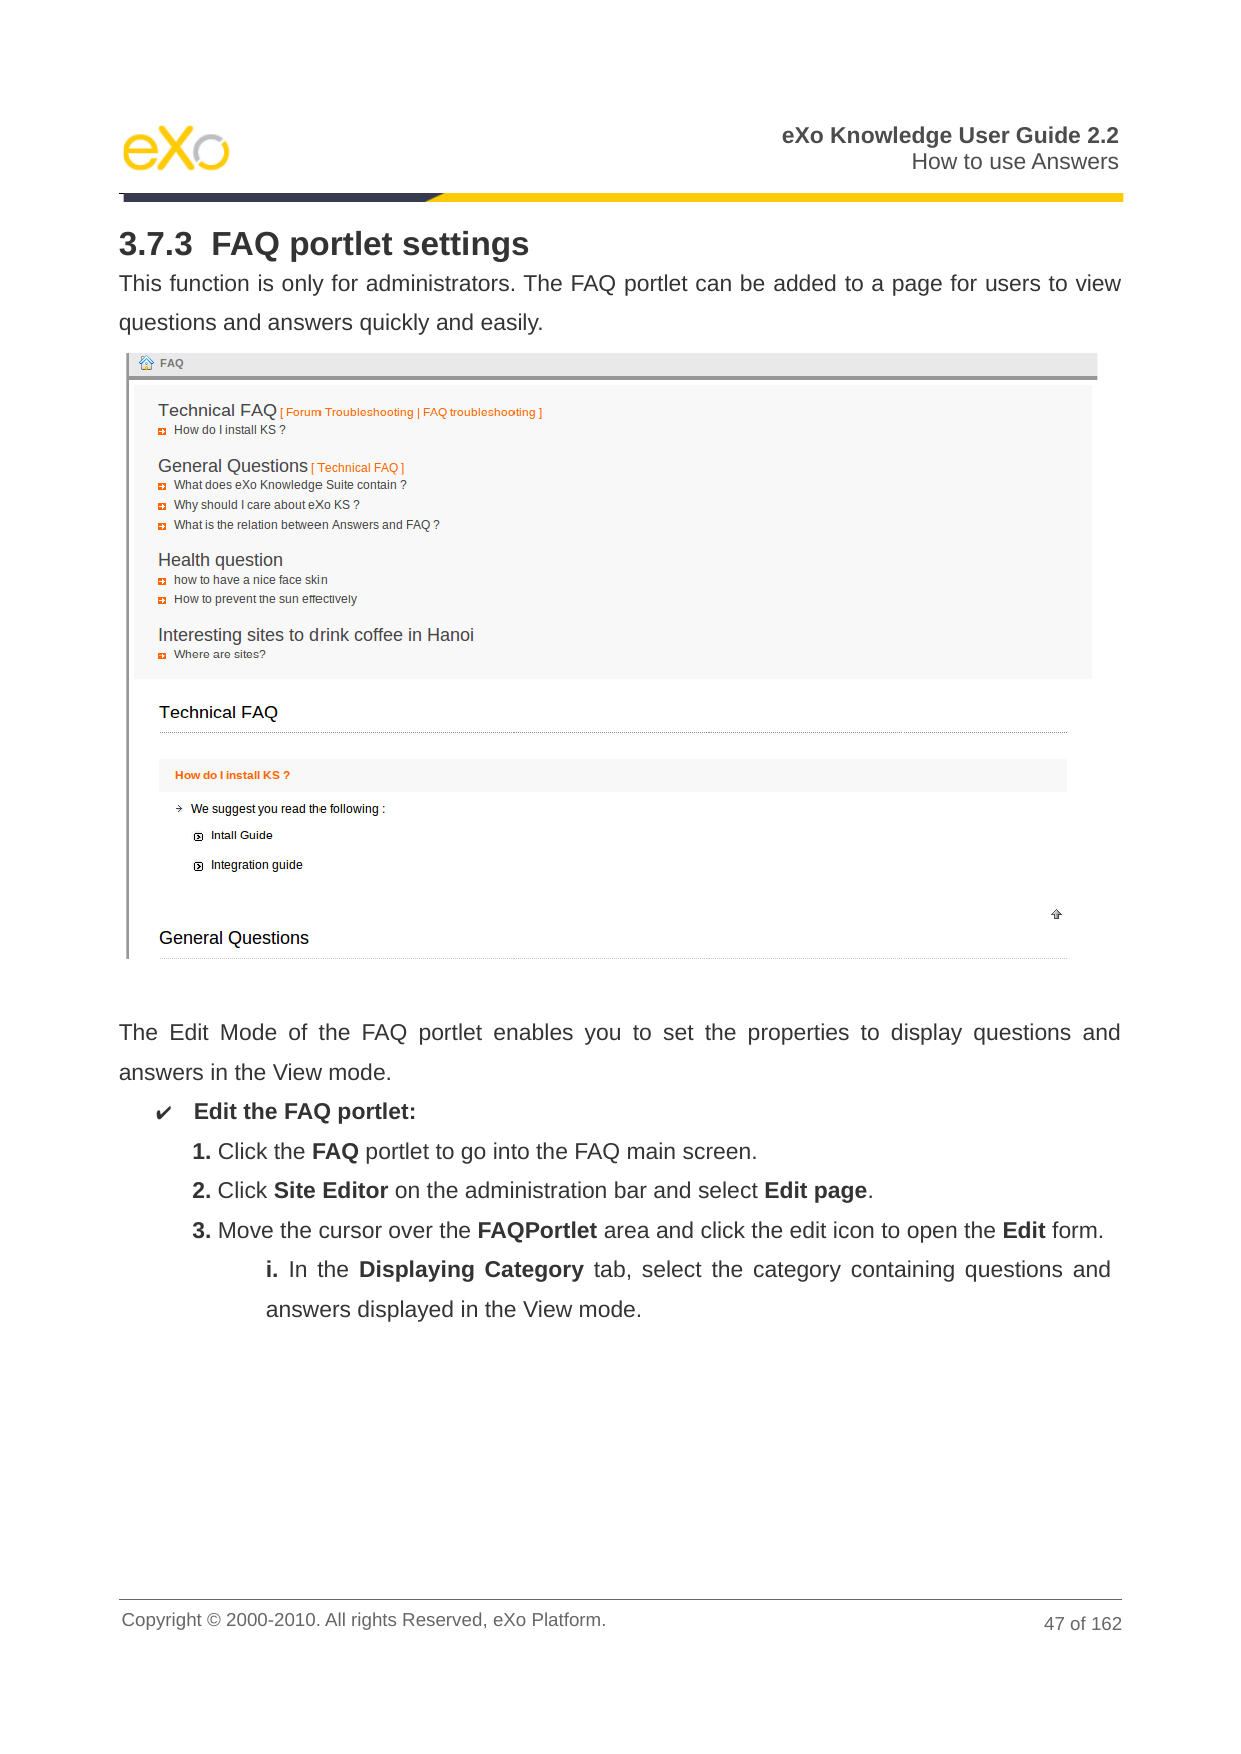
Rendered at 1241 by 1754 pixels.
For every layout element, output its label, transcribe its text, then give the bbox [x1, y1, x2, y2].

list Edit the FAQ portlet: [156, 1098, 1122, 1124]
text The Edit Mode of the FAQ portlet enables you to set the properties to display questions and answers in the View mode. [118, 1019, 1122, 1085]
text 3. Move the cursor over the FAQPortlet area and click the edit icon to open the Edit form. [118, 1217, 1122, 1243]
text 1. Click the FAQ portlet to go into the FAQ main screen. [118, 1138, 1122, 1164]
text 2. Click Site Editor on the administration bar and select Edit page. [118, 1177, 1122, 1203]
text i. In the Displaying Category tab, select the category containing questions and answers displayed in the View mode. [118, 1256, 1122, 1322]
picture [123, 193, 1124, 202]
text This function is only for administrators. The FAQ portlet can be added to a page for users to view questions and answers quickly and easily. [118, 269, 1122, 335]
picture [126, 353, 1098, 959]
picture [123, 125, 230, 171]
subtitle FAQ portlet settings [118, 223, 1122, 262]
